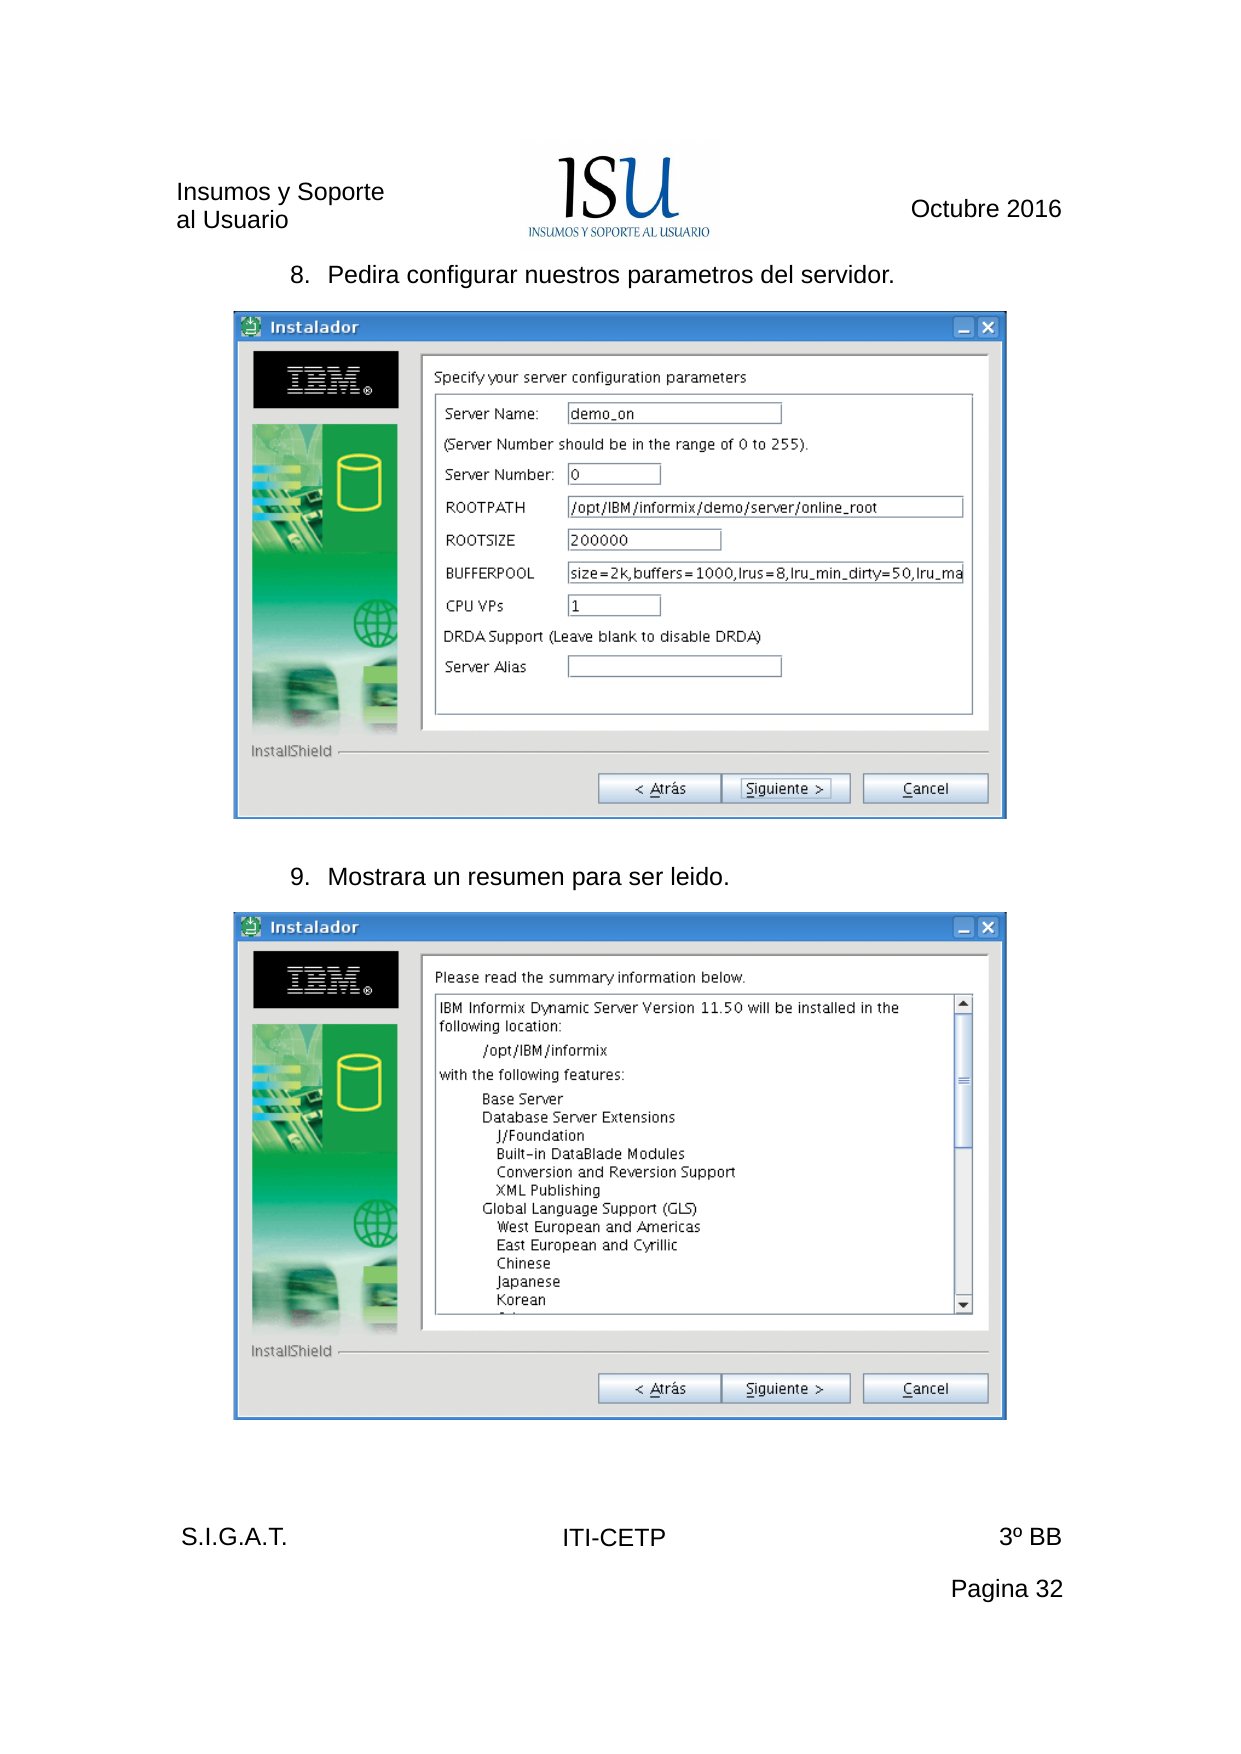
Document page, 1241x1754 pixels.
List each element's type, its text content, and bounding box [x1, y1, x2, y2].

list Pedira configurar nuestros parametros del servidor. [290, 260, 1063, 848]
list Mostrara un resumen para ser leido. [290, 862, 1063, 1491]
picture [517, 138, 723, 252]
